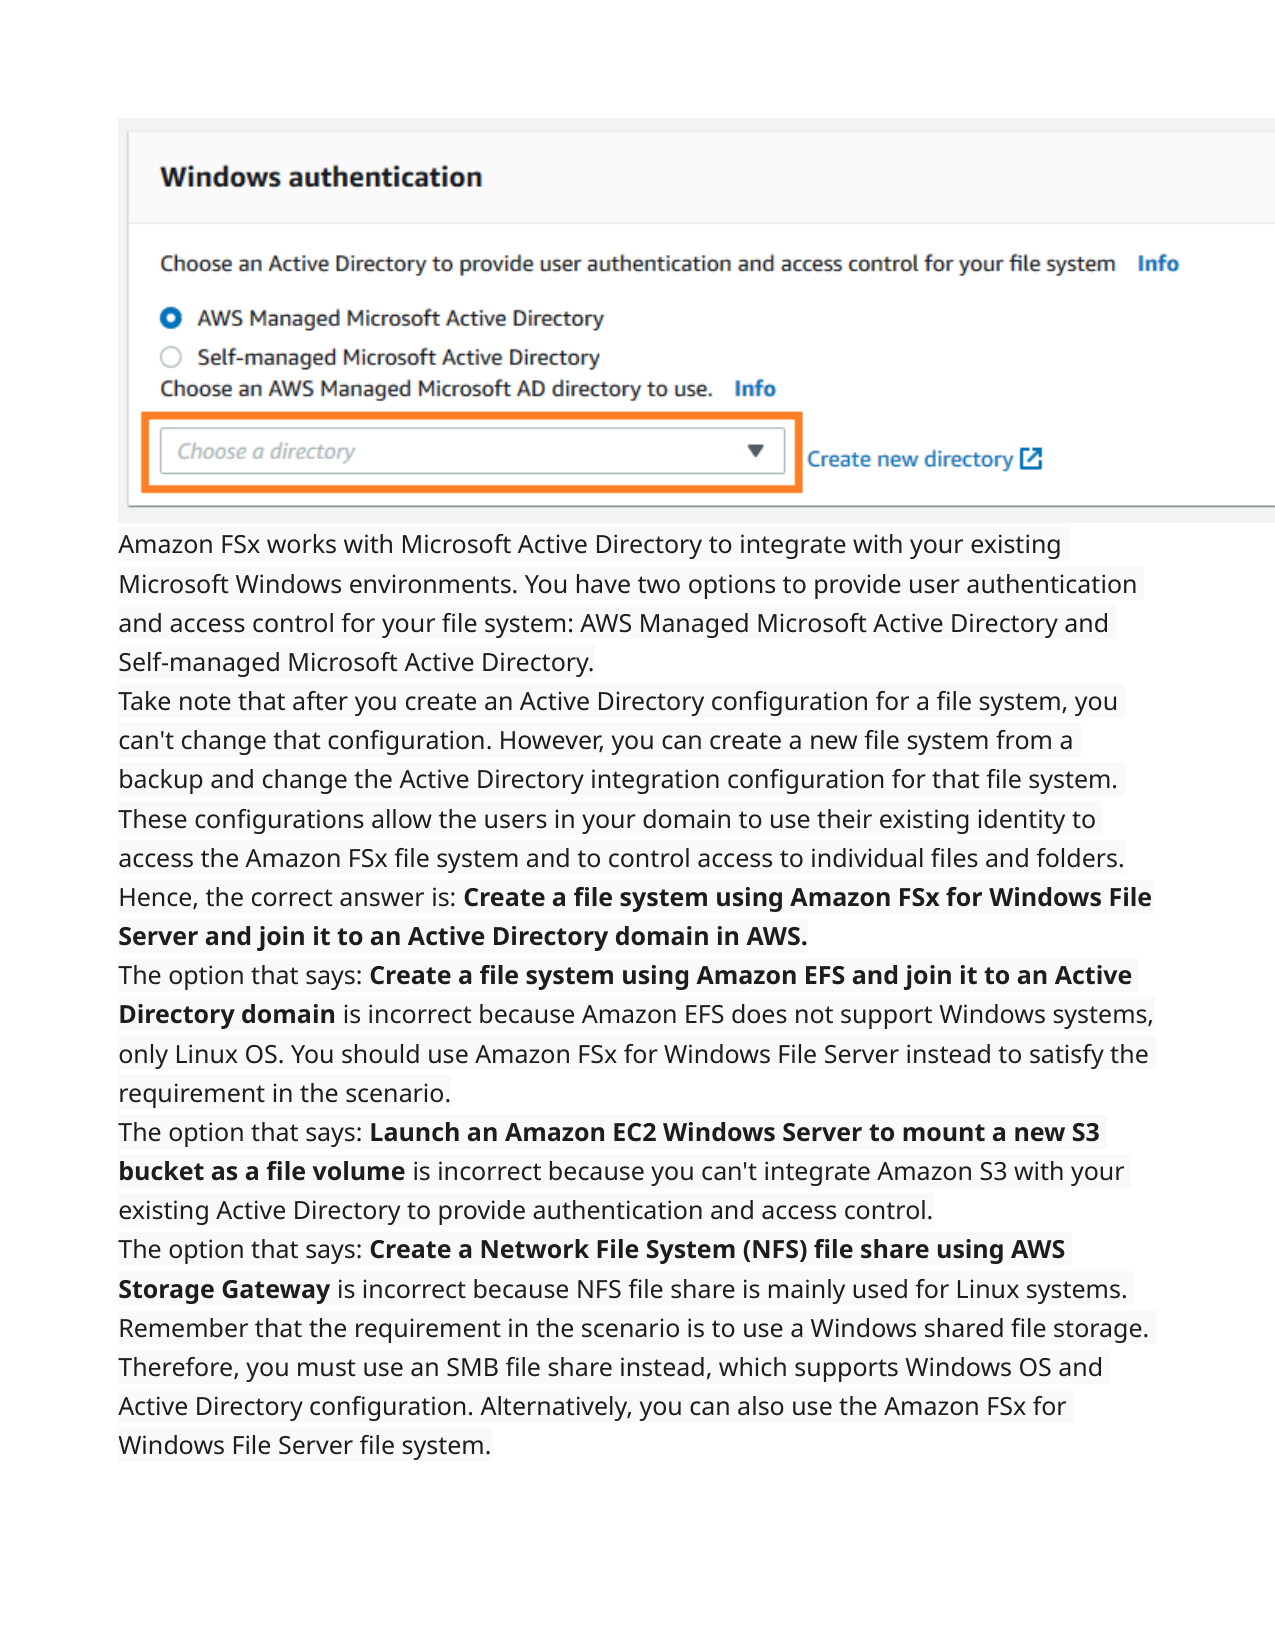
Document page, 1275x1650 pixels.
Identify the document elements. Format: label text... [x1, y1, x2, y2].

text The option that says: Launch an Amazon EC2 Windows Server to mount a new S3 bucket as a file volume is incorrect because you can't integrate Amazon S3 with your existing Active Directory to provide authentication and access control. [118, 1114, 1157, 1227]
picture [118, 118, 1275, 523]
text Amazon FSx works with Microsoft Active Directory to integrate with your existing Microsoft Windows environments. You have two options to provide user authentication and access control for your file system: AWS Managed Microsoft Active Directory and Self-managed Microsoft Active Directory. [118, 527, 1157, 679]
text The option that says: Create a file system using Amazon EFS and join it to an Active Directory domain is incorrect because Amazon EFS does not support Windows systems, only Linux OS. You should use Amazon FSx for Windows File Server instead to satisfy the requirement in the scenario. [118, 958, 1157, 1109]
text Take note that after you create an Active Directory configuration for a file system, you can't change that configuration. However, you can create a new file system from a backup and change the Active Directory integration configuration for that file system. These configurations allow the users in your domain to use their existing identity to access the Amazon FSx file system and to control access to individual files and folders. [118, 684, 1157, 874]
text Hence, the correct answer is: Create a file system using Amazon FSx for Windows File Server and join it to an Active Directory domain in AWS. [118, 879, 1157, 953]
text The option that says: Create a Network File System (NFS) file share using AWS Storage Gateway is incorrect because NFS file share is mainly used for Linux systems. Remember that the requirement in the scenario is to use a Windows shared file storage. Therefore, you must use an SMB file share instead, which supports Windows OS and Active Directory configuration. Alternatively, you can also use the Amazon FSx for Windows File Server file system. [118, 1232, 1157, 1462]
